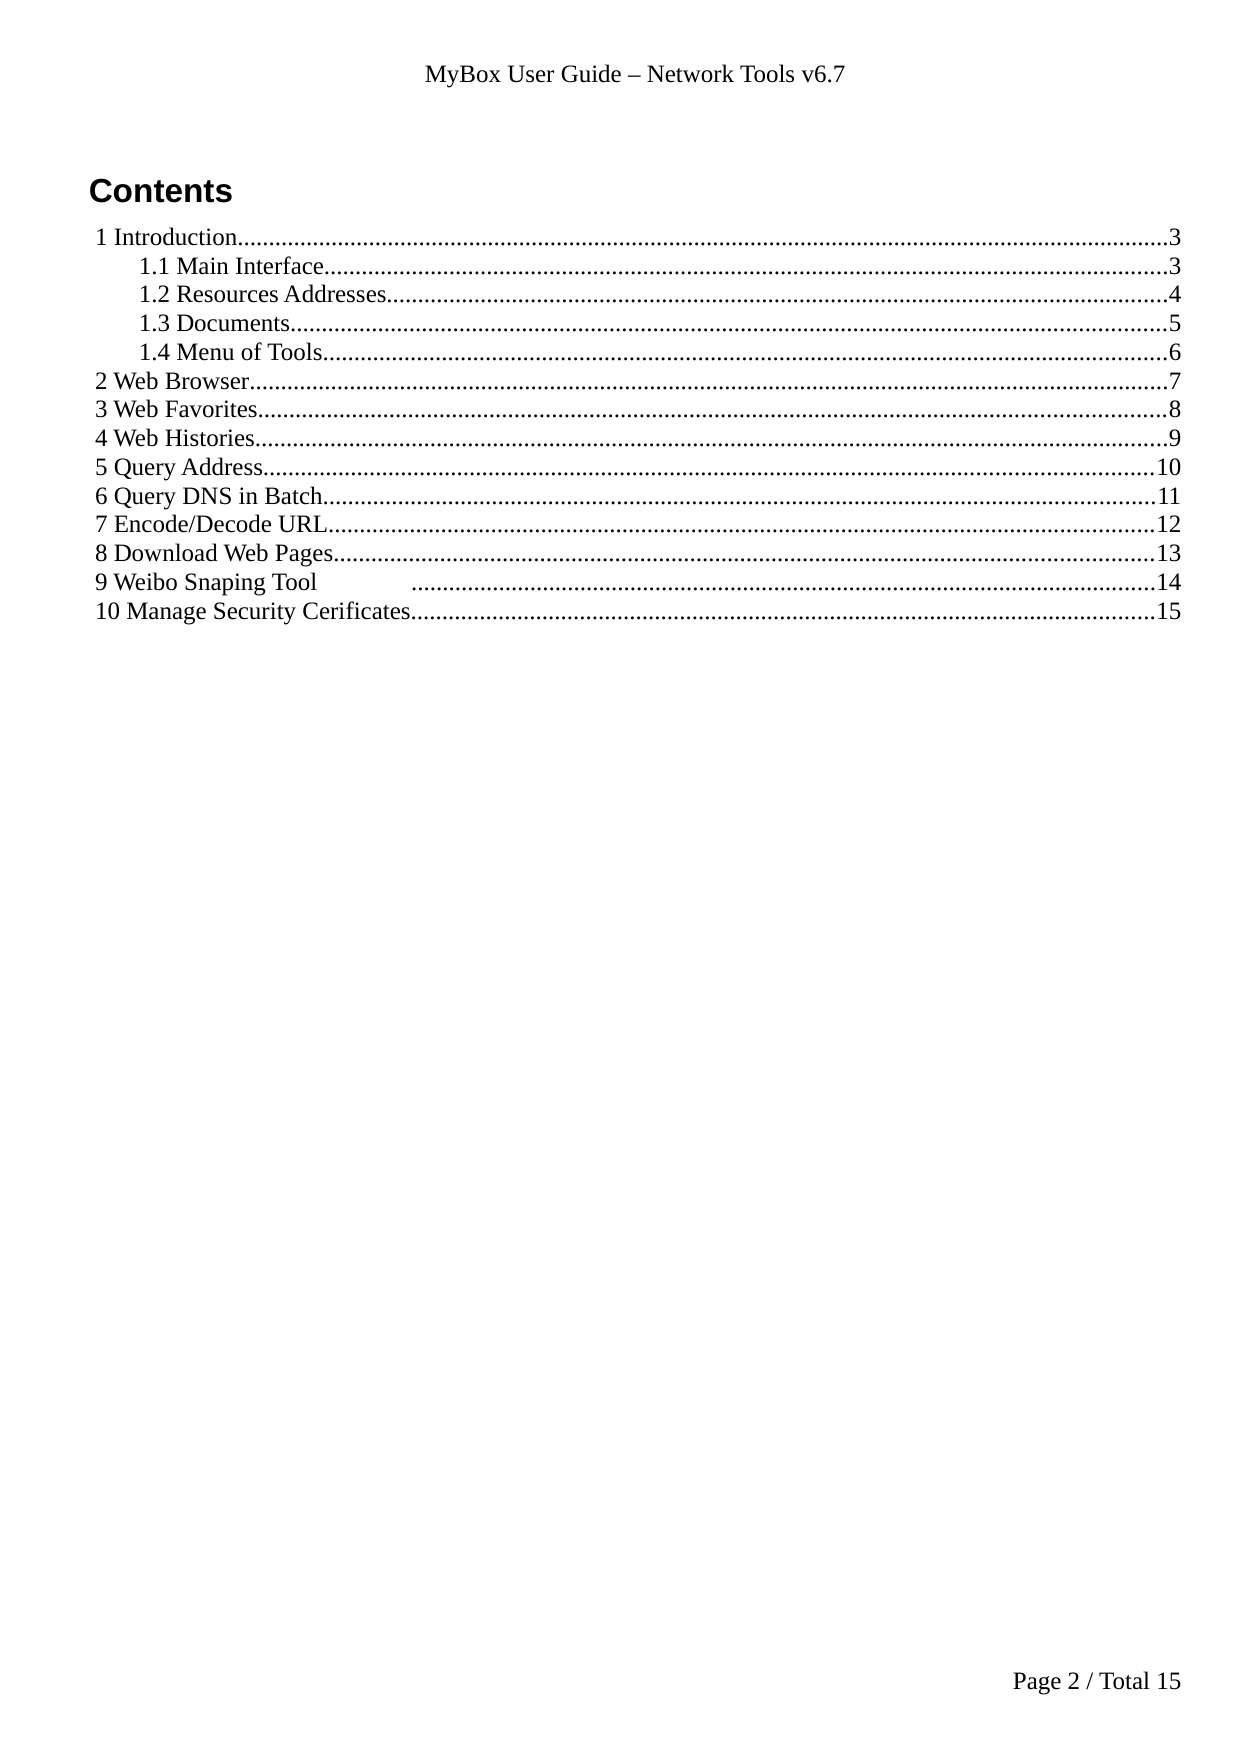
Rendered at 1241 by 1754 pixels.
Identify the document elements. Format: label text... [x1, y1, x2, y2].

text 5 Query Address 10 [88, 452, 1181, 481]
text 10 Manage Security Cerificates 15 [88, 596, 1181, 624]
text 4 Web Histories 9 [88, 423, 1181, 452]
text 8 Download Web Pages 13 [88, 538, 1181, 567]
text 9 Weibo Snaping Tool 14 [88, 567, 1181, 596]
text 1.2 Resources Addresses 4 [132, 279, 1181, 308]
text 1.1 Main Interface 3 [132, 251, 1181, 279]
subtitle Contents [88, 171, 1181, 209]
text 7 Encode/Decode URL 12 [88, 509, 1181, 538]
text 3 Web Favorites 8 [88, 394, 1181, 423]
text 2 Web Browser 7 [88, 366, 1181, 394]
text 6 Query DNS in Batch 11 [88, 481, 1181, 509]
text 1 Introduction 3 [88, 222, 1181, 251]
text 1.4 Menu of Tools 6 [132, 337, 1181, 366]
text 1.3 Documents 5 [132, 308, 1181, 337]
